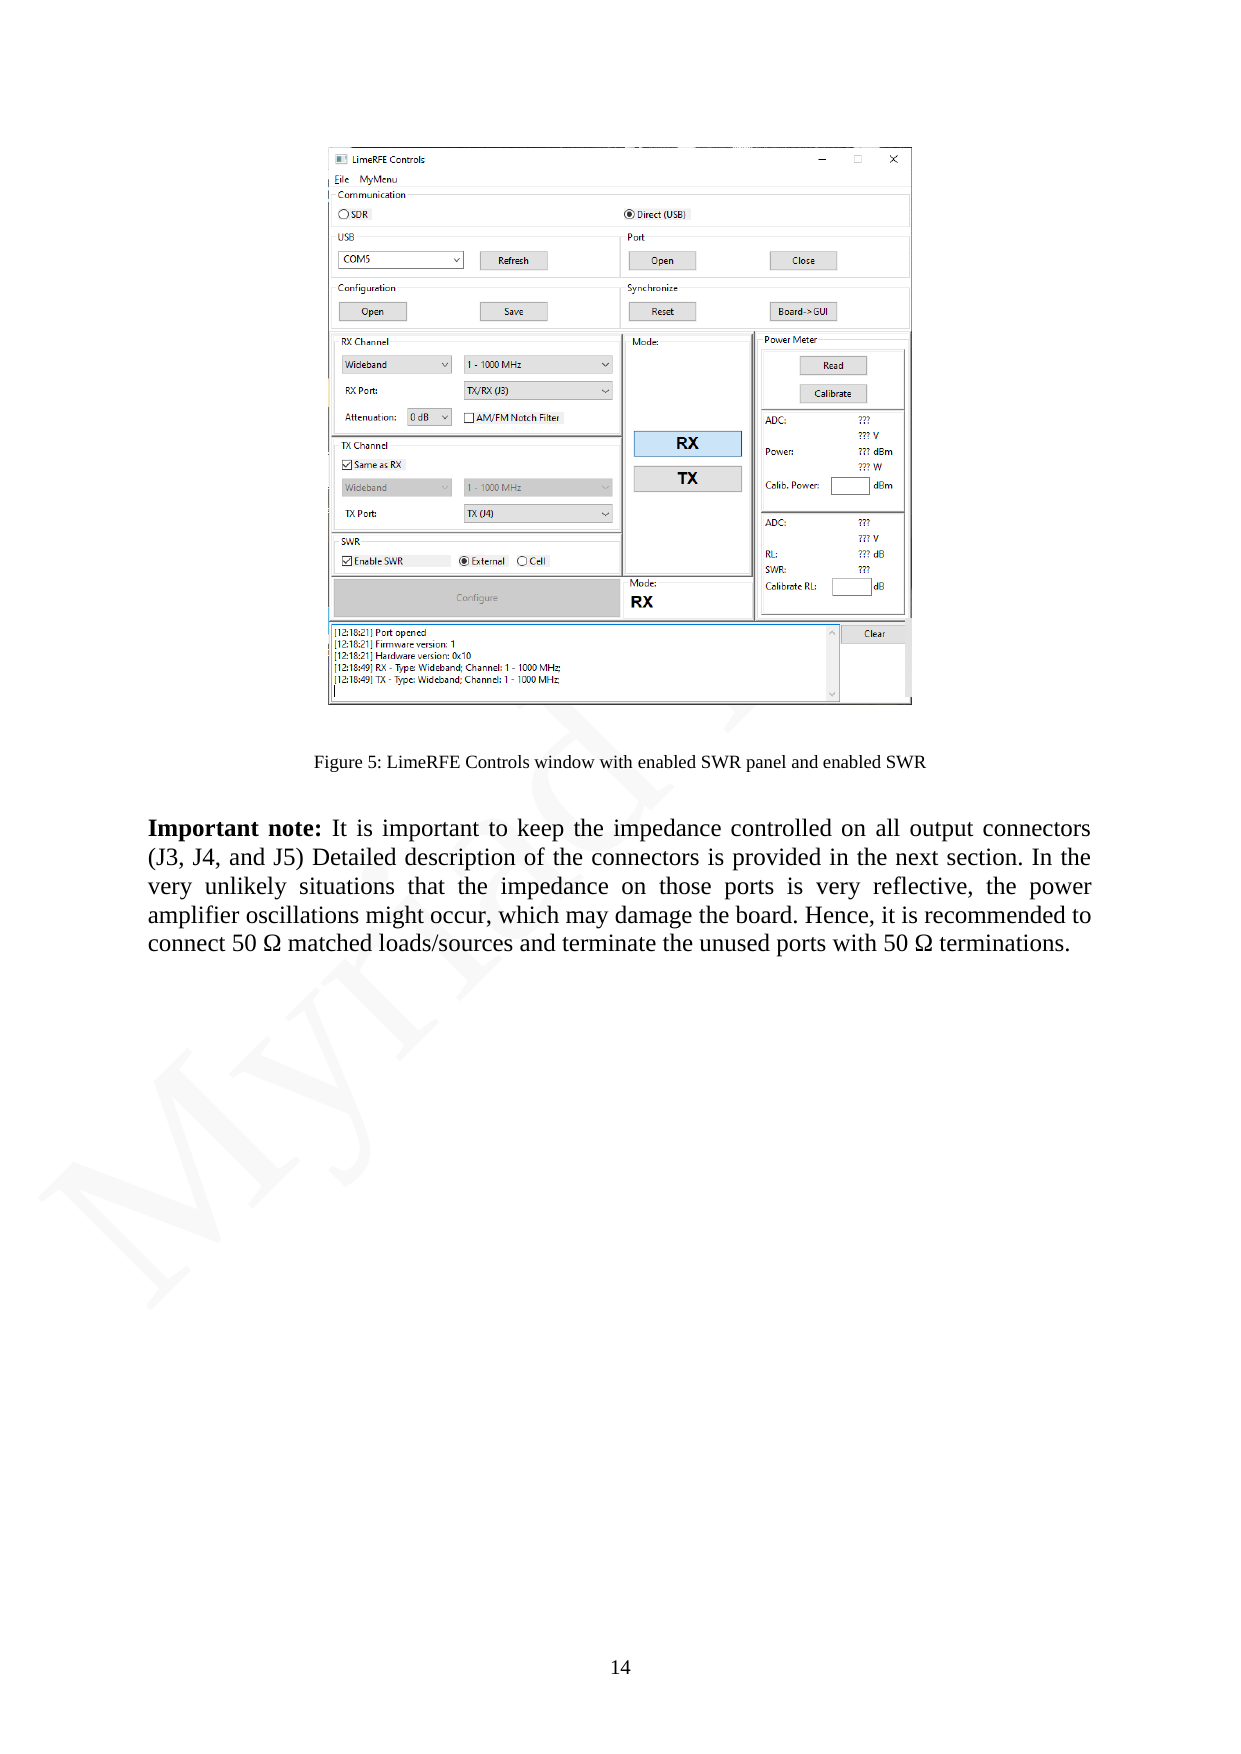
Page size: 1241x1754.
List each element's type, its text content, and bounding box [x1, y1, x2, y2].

picture [328, 147, 912, 705]
text Important note: It is important to keep the impedance controlled on all output connectors (J3, J4, and J5) Detailed description of the connectors is provided in the next section. In the very unlikely situations that the impedance on those ports is very reflective, the power amplifier oscillations might occur, which may damage the board. Hence, it is recommended to connect 50 Ω matched loads/sources and terminate the unused ports with 50 Ω terminations. [148, 813, 1092, 957]
text Figure 5: LimeRFE Controls window with enabled SWR panel and enabled SWR [148, 751, 546, 772]
text Figure 5: LimeRFE Controls window with enabled SWR panel and enabled SWR [619, 751, 1092, 772]
